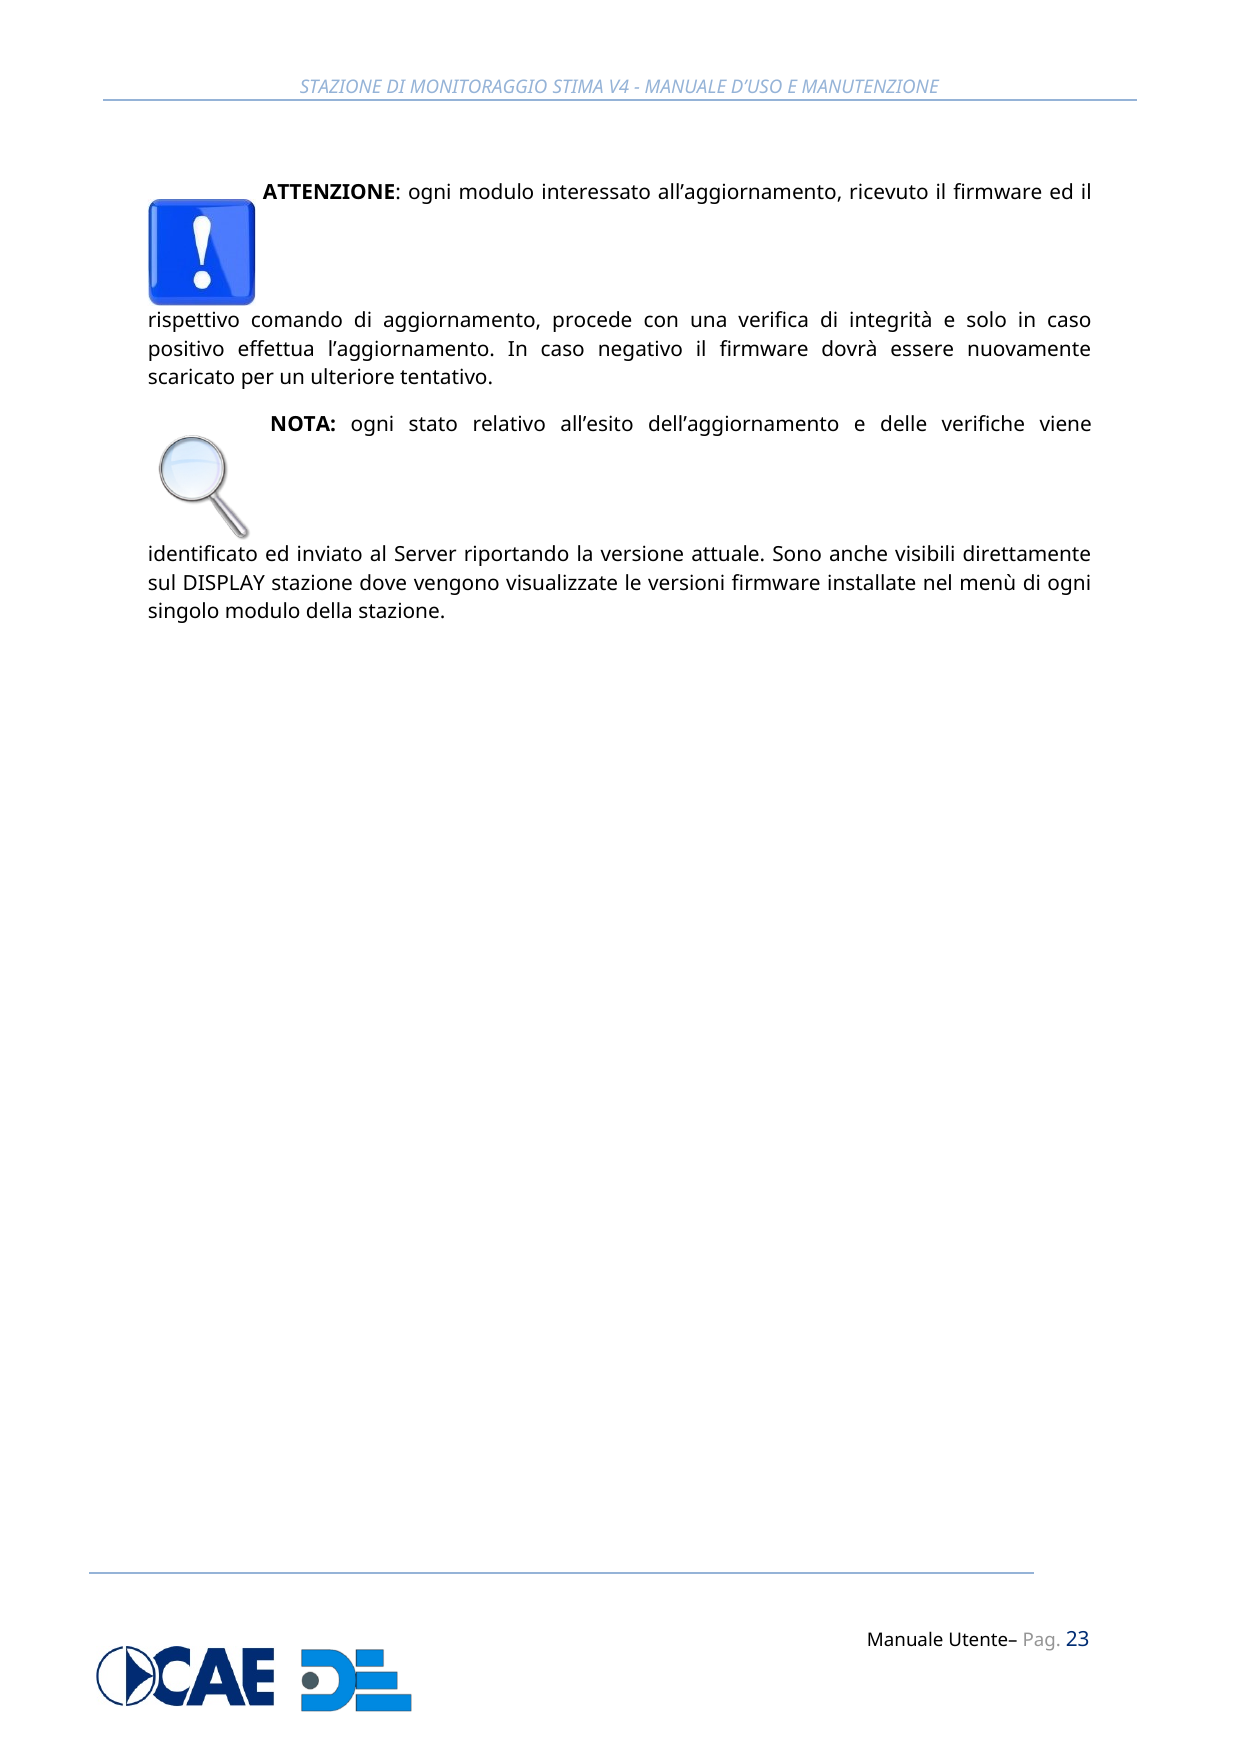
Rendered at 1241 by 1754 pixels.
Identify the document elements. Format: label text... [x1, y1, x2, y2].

text ATTENZIONE: ogni modulo interessato all’aggiornamento, ricevuto il firmware ed il rispettivo comando di aggiornamento, procede con una verifica di integrità e solo in caso positivo effettua l’aggiornamento. In caso negativo il firmware dovrà essere nuovamente scaricato per un ulteriore tentativo. [148, 177, 1092, 391]
text NOTA: ogni stato relativo all’esito dell’aggiornamento e delle verifiche viene identificato ed inviato al Server riportando la versione attuale. Sono anche visibili direttamente sul DISPLAY stazione dove vengono visualizzate le versioni firmware installate nel menù di ogni singolo modulo della stazione. [148, 409, 1092, 625]
